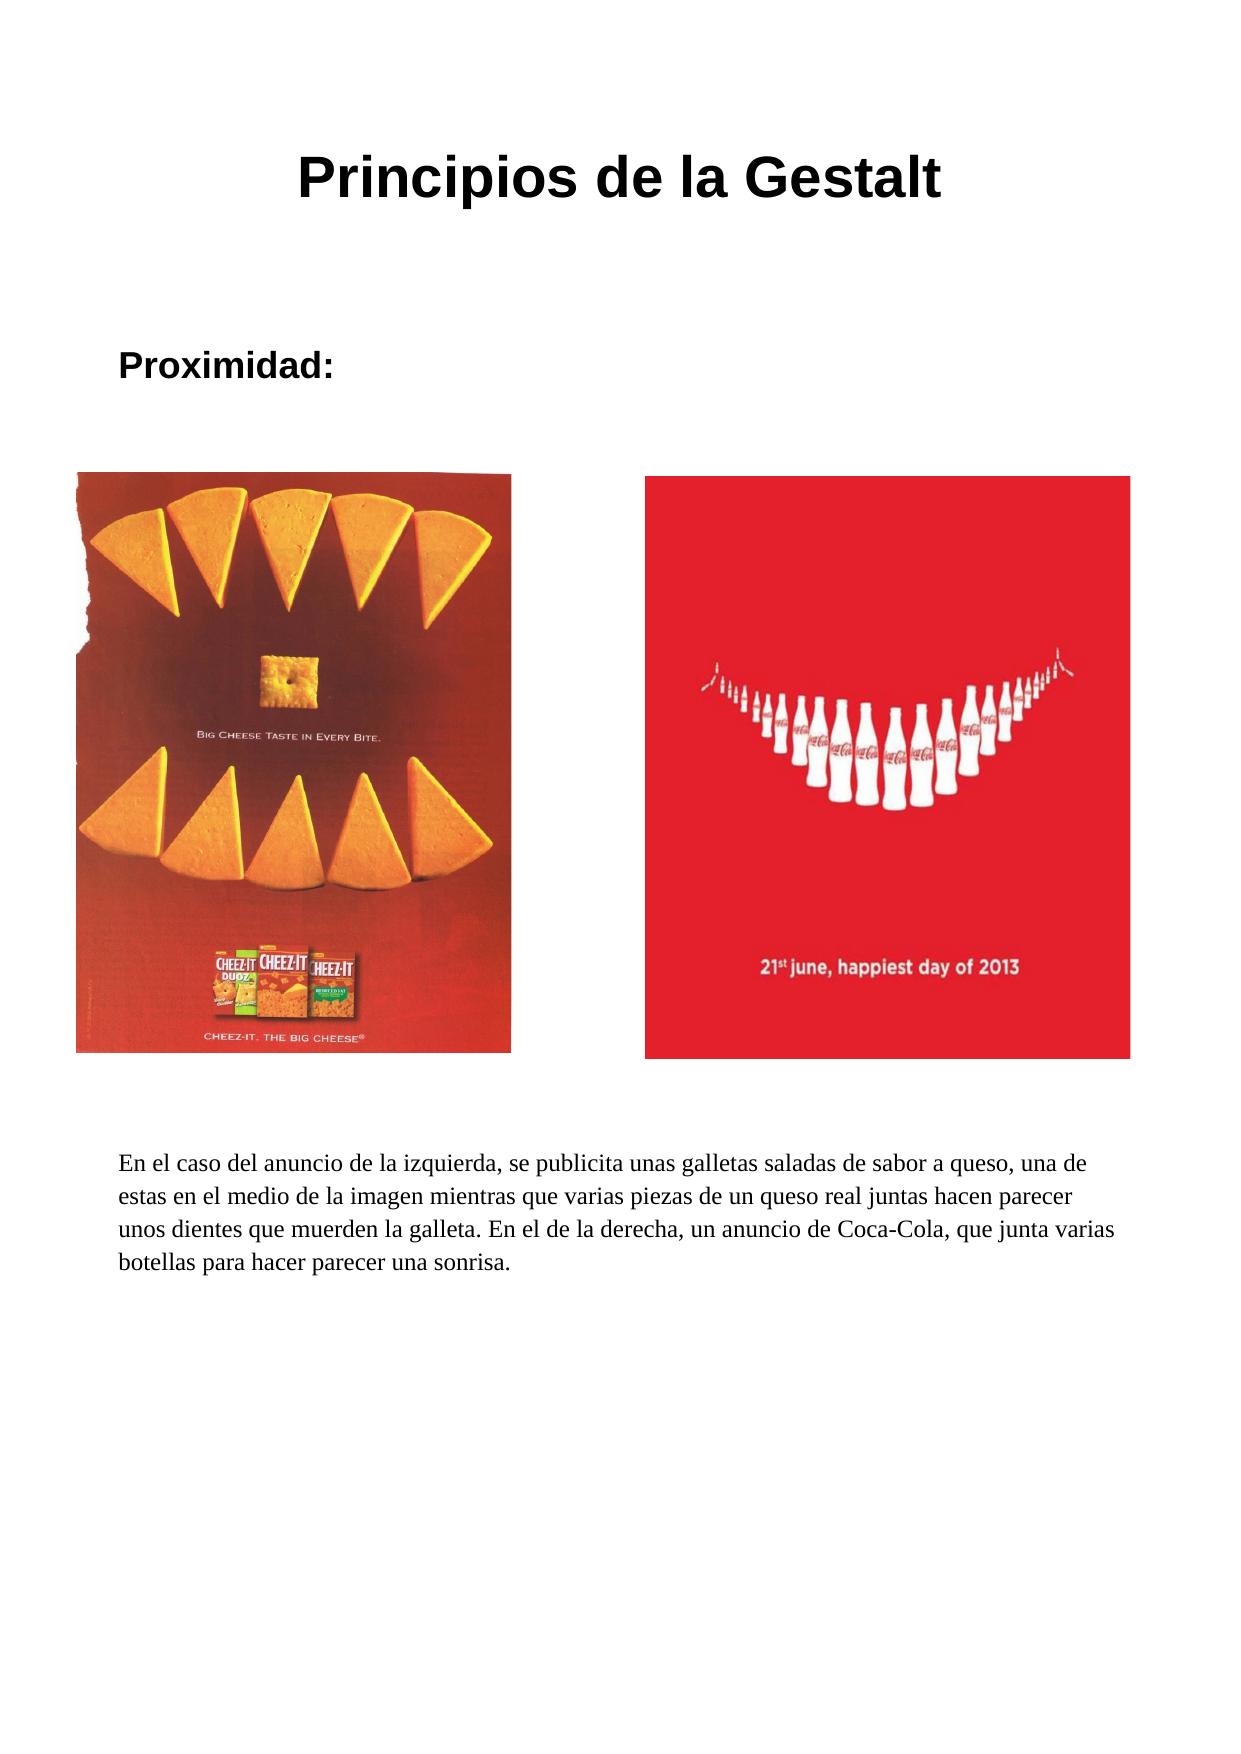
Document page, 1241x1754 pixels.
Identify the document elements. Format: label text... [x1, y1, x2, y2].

title Principios de la Gestalt [118, 143, 1122, 210]
text En el caso del anuncio de la izquierda, se publicita unas galletas saladas de sabor a queso, una de estas en el medio de la imagen mientras que varias piezas de un queso real juntas hacen parecer unos dientes que muerden la galleta. En el de la derecha, un anuncio de Coca-Cola, que junta varias botellas para hacer parecer una sonrisa. [118, 1148, 1122, 1276]
picture [645, 476, 1131, 1059]
picture [76, 472, 512, 1053]
subtitle Proximidad: [118, 343, 1122, 386]
